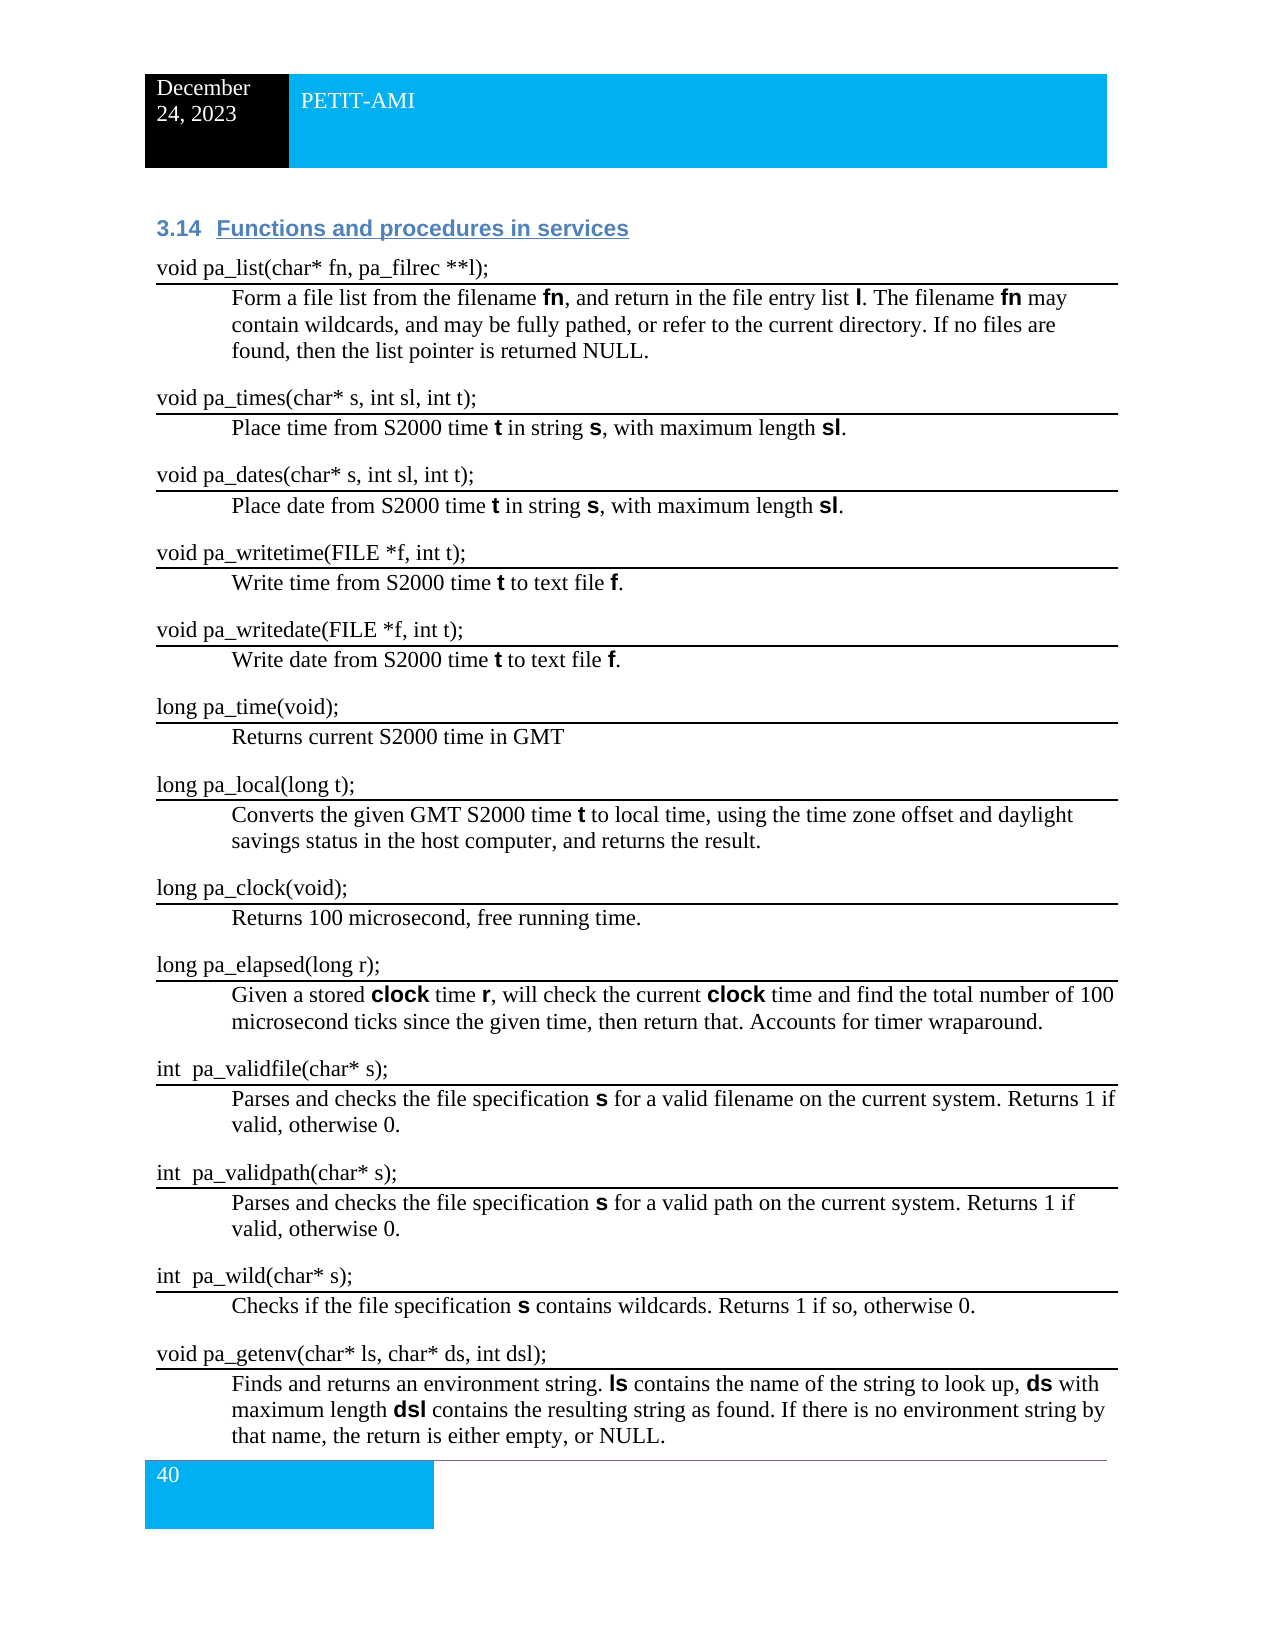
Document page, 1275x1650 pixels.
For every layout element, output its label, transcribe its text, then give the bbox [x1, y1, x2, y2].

text Converts the given GMT S2000 time t to local time, using the time zone offset and daylight savings status in the host computer, and returns the result. [231, 801, 1118, 853]
text void pa_getenv(char* ls, char* ds, int dsl); [156, 1340, 1118, 1368]
text void pa_list(char* fn, pa_filrec **l); [156, 254, 1118, 283]
text long pa_local(long t); [156, 771, 1118, 799]
text void pa_dates(char* s, int sl, int t); [156, 462, 1118, 490]
text Checks if the file specification s contains wildcards. Returns 1 if so, otherwise 0. [231, 1293, 1118, 1319]
text long pa_time(void); [156, 693, 1118, 722]
text void pa_writetime(FILE *f, int t); [156, 539, 1118, 567]
text Write time from S2000 time t to text file f. [231, 569, 1118, 595]
text Place time from S2000 time t in string s, with maximum length sl. [231, 415, 1118, 441]
text Returns current S2000 time in GMT [231, 724, 1118, 750]
text Finds and returns an environment string. ls contains the name of the string to look up, ds with maximum length dsl contains the resulting string as found. If there is no environment string by that name, the return is either empty, or NULL. [231, 1370, 1118, 1449]
text Parses and checks the file specification s for a valid filename on the current system. Returns 1 if valid, otherwise 0. [231, 1086, 1118, 1138]
text long pa_clock(void); [156, 874, 1118, 903]
subtitle Functions and procedures in services [156, 215, 1118, 242]
text int pa_validfile(char* s); [156, 1055, 1118, 1084]
text Parses and checks the file specification s for a valid path on the current system. Returns 1 if valid, otherwise 0. [231, 1189, 1118, 1242]
text int pa_validpath(char* s); [156, 1159, 1118, 1187]
text void pa_times(char* s, int sl, int t); [156, 384, 1118, 413]
text Form a file list from the filename fn, and return in the file entry list l. The filename fn may contain wildcards, and may be fully pathed, or refer to the current directory. If no files are found, then the list pointer is returned NULL. [231, 285, 1118, 363]
text int pa_wild(char* s); [156, 1262, 1118, 1291]
text Given a stored clock time r, will check the current clock time and find the total number of 100 microsecond ticks since the given time, then return that. Accounts for timer wraparound. [231, 982, 1118, 1034]
text Write date from S2000 time t to text file f. [231, 647, 1118, 673]
text Returns 100 microsecond, free running time. [231, 905, 1118, 931]
text Place date from S2000 time t in string s, with maximum length sl. [231, 492, 1118, 518]
text long pa_elapsed(long r); [156, 951, 1118, 980]
text void pa_writedate(FILE *f, int t); [156, 616, 1118, 645]
